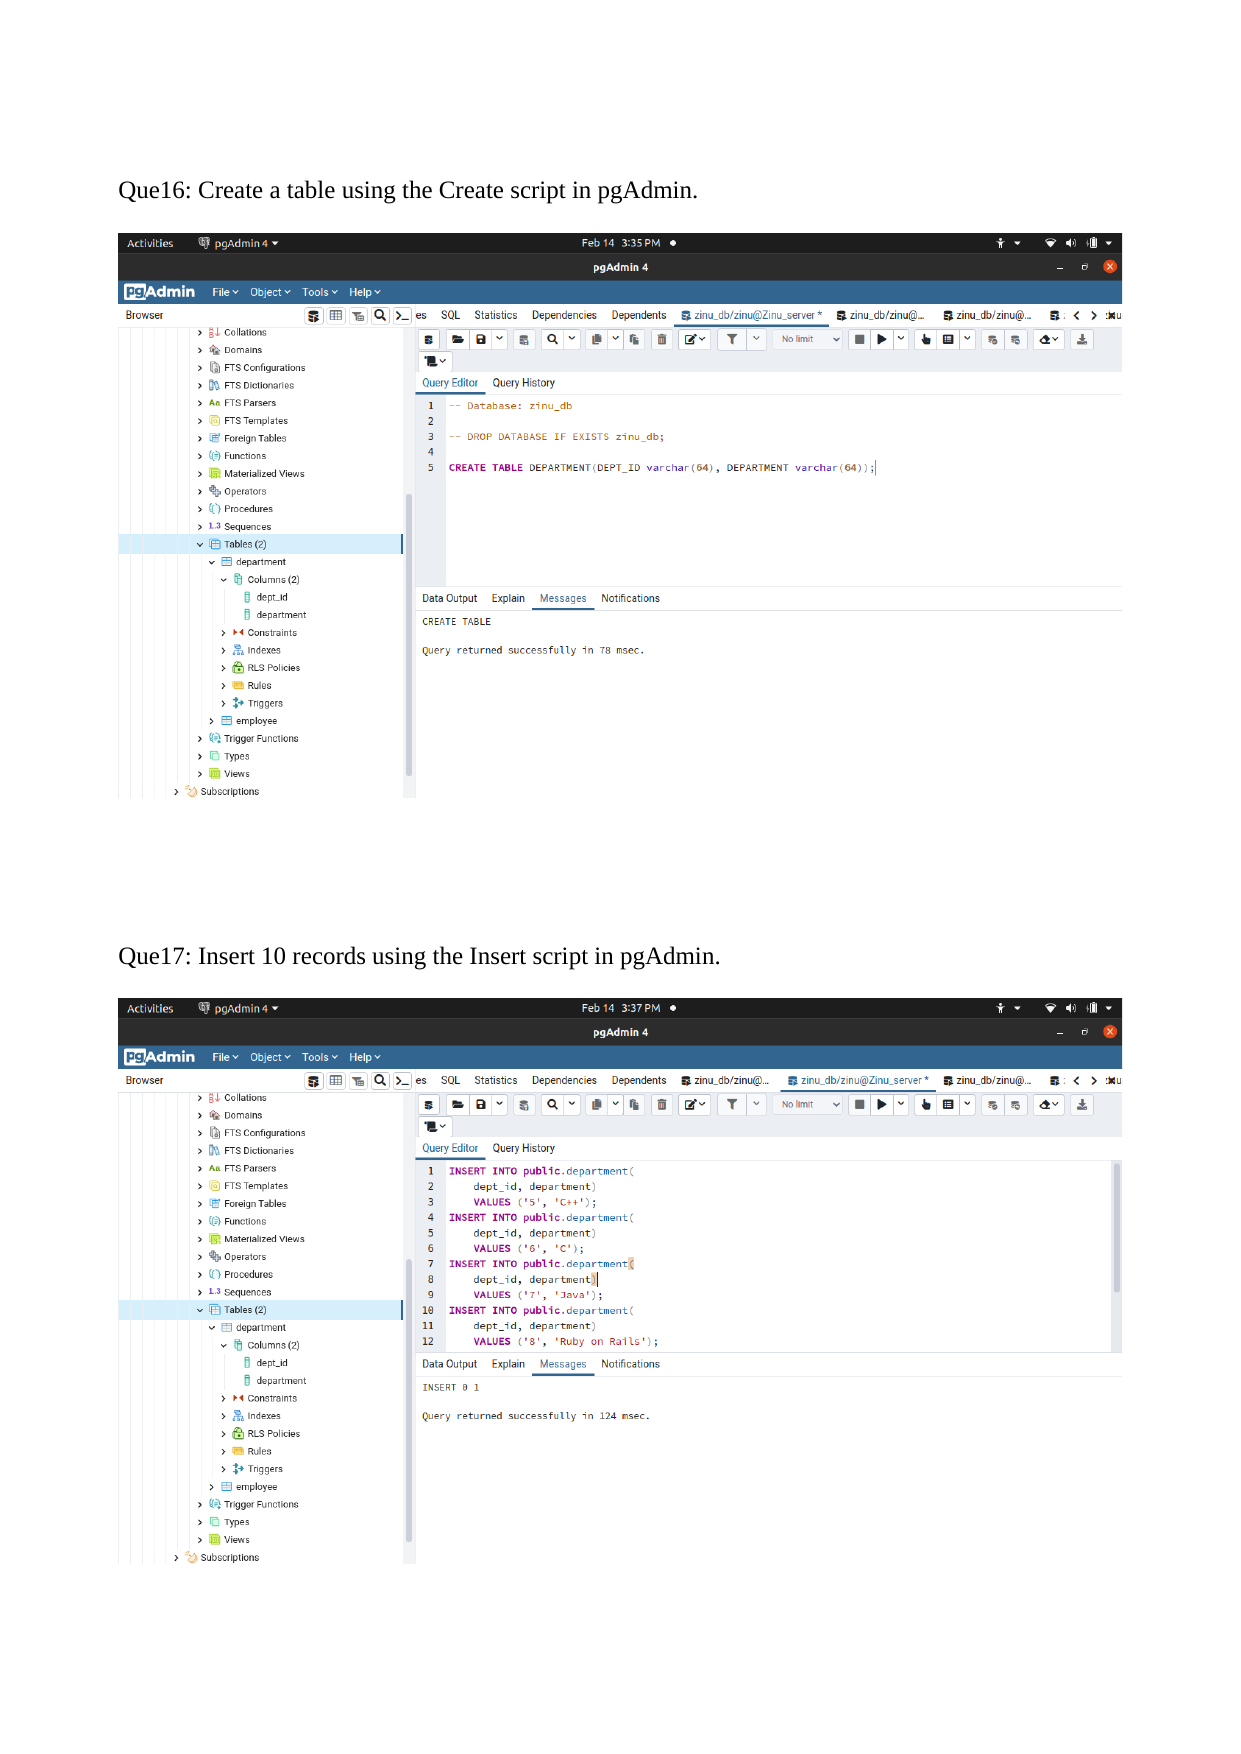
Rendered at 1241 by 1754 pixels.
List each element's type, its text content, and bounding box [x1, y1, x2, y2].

picture [118, 233, 1123, 798]
text Que17: Insert 10 records using the Insert script in pgAdmin. [118, 941, 1122, 970]
text Que16: Create a table using the Create script in pgAdmin. [118, 176, 1122, 204]
picture [118, 998, 1123, 1564]
